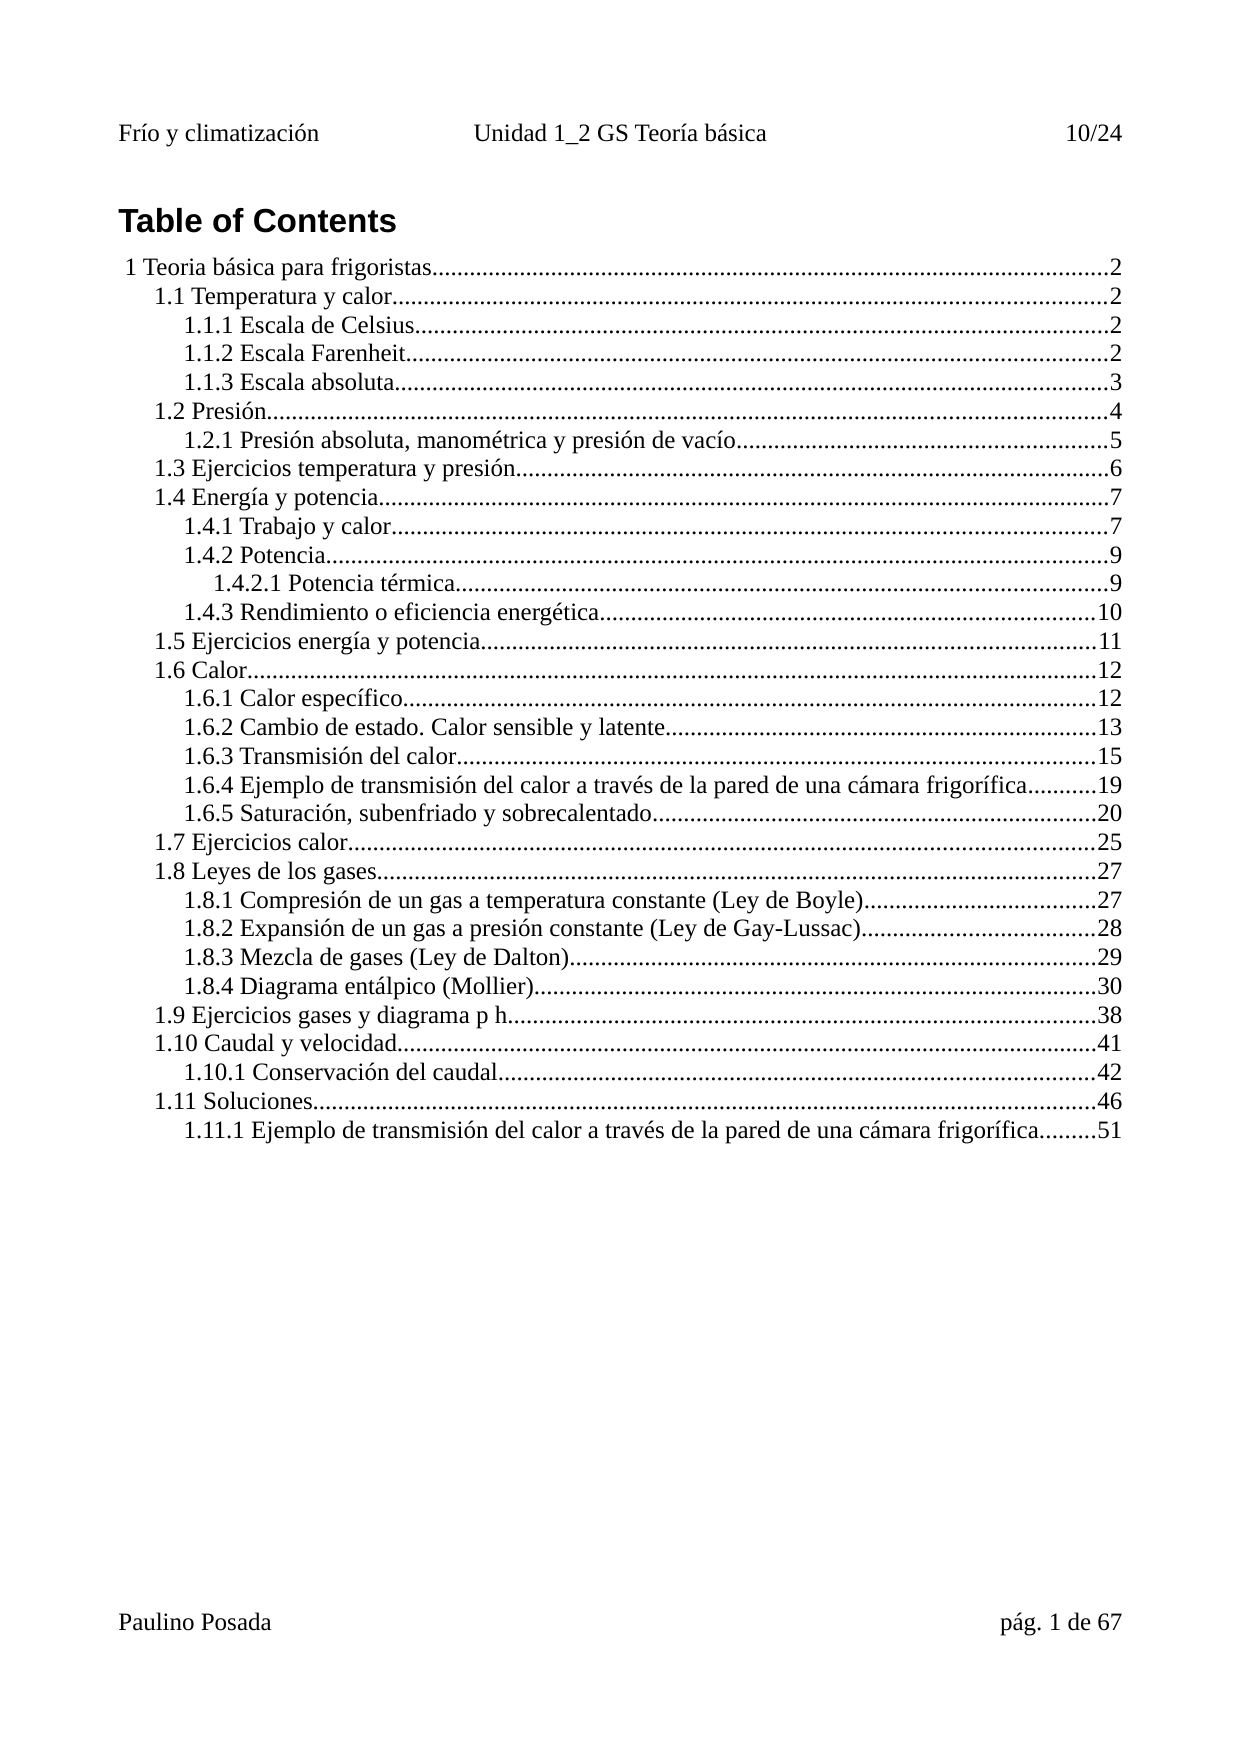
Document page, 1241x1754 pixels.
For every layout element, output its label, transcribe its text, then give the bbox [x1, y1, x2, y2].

text 1.4.1 Trabajo y calor 7 [177, 511, 1122, 540]
text 1.4 Energía y potencia 7 [148, 482, 1122, 511]
text 1.9 Ejercicios gases y diagrama p h 38 [148, 1000, 1122, 1028]
text 1.1.3 Escala absoluta 3 [177, 367, 1122, 396]
text 1.7 Ejercicios calor 25 [148, 827, 1122, 856]
text 1.11.1 Ejemplo de transmisión del calor a través de la pared de una cámara frigorífica 51 [177, 1115, 1122, 1143]
text 1.6.5 Saturación, subenfriado y sobrecalentado 20 [177, 798, 1122, 827]
text 1 Teoria básica para frigoristas 2 [118, 252, 1122, 281]
text 1.10 Caudal y velocidad 41 [148, 1028, 1122, 1057]
text 1.8.3 Mezcla de gases (Ley de Dalton) 29 [177, 942, 1122, 971]
text 1.6.2 Cambio de estado. Calor sensible y latente. 13 [177, 712, 1122, 741]
text 1.2 Presión 4 [148, 396, 1122, 425]
text 1.1.2 Escala Farenheit 2 [177, 338, 1122, 367]
text 1.8 Leyes de los gases 27 [148, 856, 1122, 885]
text 1.4.2.1 Potencia térmica 9 [207, 568, 1122, 597]
text 1.5 Ejercicios energía y potencia 11 [148, 626, 1122, 655]
text 1.10.1 Conservación del caudal 42 [177, 1057, 1122, 1086]
text 1.8.2 Expansión de un gas a presión constante (Ley de Gay-Lussac) 28 [177, 913, 1122, 942]
subtitle Table of Contents [118, 201, 1122, 240]
text 1.6.4 Ejemplo de transmisión del calor a través de la pared de una cámara frigorífica 19 [177, 770, 1122, 798]
text 1.1 Temperatura y calor 2 [148, 281, 1122, 310]
text 1.8.1 Compresión de un gas a temperatura constante (Ley de Boyle) 27 [177, 885, 1122, 913]
text 1.4.3 Rendimiento o eficiencia energética 10 [177, 597, 1122, 626]
text 1.6.1 Calor específico 12 [177, 683, 1122, 712]
text 1.3 Ejercicios temperatura y presión 6 [148, 453, 1122, 482]
text 1.1.1 Escala de Celsius 2 [177, 310, 1122, 338]
text 1.2.1 Presión absoluta, manométrica y presión de vacío 5 [177, 425, 1122, 453]
text 1.8.4 Diagrama entálpico (Mollier) 30 [177, 971, 1122, 1000]
text 1.4.2 Potencia 9 [177, 540, 1122, 568]
text 1.6.3 Transmisión del calor 15 [177, 741, 1122, 770]
text 1.6 Calor 12 [148, 655, 1122, 683]
text 1.11 Soluciones 46 [148, 1086, 1122, 1115]
